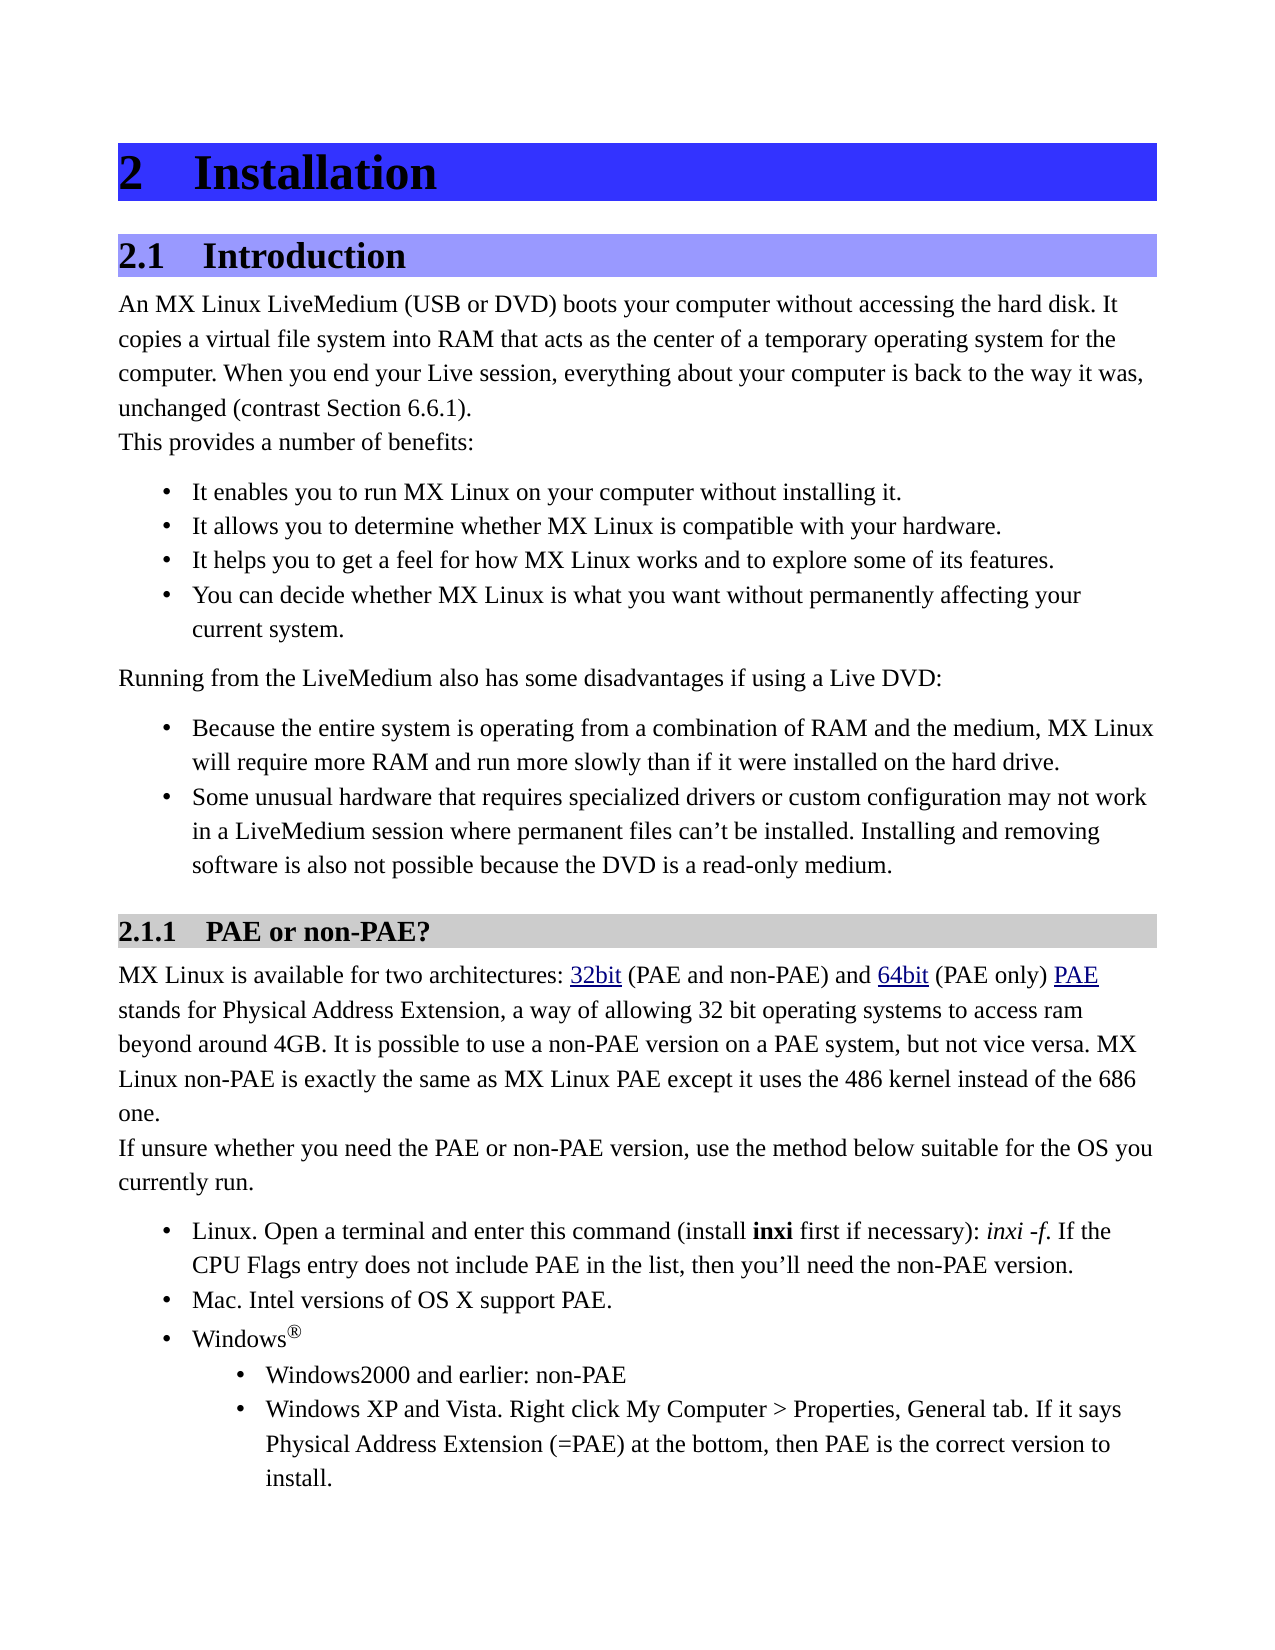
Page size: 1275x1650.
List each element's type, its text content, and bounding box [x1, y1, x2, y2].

list Mac. Intel versions of OS X support PAE. [162, 1285, 1157, 1314]
list Windows2000 and earlier: non-PAE [236, 1360, 1157, 1388]
list It allows you to determine whether MX Linux is compatible with your hardware. [162, 511, 1157, 540]
subtitle 2.1.1 PAE or non-PAE? [438, 914, 1157, 948]
list Because the entire system is operating from a combination of RAM and the medium, MX Linux will require more RAM and run more slowly than if it were installed on the hard drive. [162, 713, 1157, 776]
list Linux. Open a terminal and enter this command (install inxi first if necessary): inxi -f. If the CPU Flags entry does not include PAE in the list, then you’ll need the non-PAE version. [162, 1216, 1157, 1279]
text If unsure whether you need the PAE or non-PAE version, use the method below suitable for the OS you currently run. [118, 1133, 1157, 1196]
list You can decide whether MX Linux is what you want without permanently affecting your current system. [162, 580, 1157, 643]
text An MX Linux LiveMedium (USB or DVD) boots your computer without accessing the hard disk. It copies a virtual file system into RAM that acts as the center of a temporary operating system for the computer. When you end your Live session, everything about your computer is back to the way it was, unchanged (contrast Section 6.6.1). [118, 289, 1157, 422]
list It helps you to get a feel for how MX Linux works and to explore some of its features. [162, 546, 1157, 574]
list Some unusual hardware that requires specialized drivers or custom configuration may not work in a LiveMedium session where permanent files can’t be installed. Installing and removing software is also not possible because the DVD is a read-only medium. [162, 782, 1157, 879]
list It enables you to run MX Linux on your computer without installing it. [162, 477, 1157, 505]
subtitle 2.1 Introduction [415, 234, 1157, 277]
list Windows® [162, 1319, 1157, 1353]
text This provides a number of benefits: [118, 427, 1157, 456]
text Running from the LiveMedium also has some disadvantages if using a Live DVD: [118, 663, 1157, 692]
list Windows XP and Vista. Right click My Computer > Properties, General tab. If it says Physical Address Extension (=PAE) at the bottom, then PAE is the correct version to install. [236, 1394, 1157, 1492]
subtitle 2 Installation [118, 143, 1157, 201]
text MX Linux is available for two architectures: 32bit (PAE and non-PAE) and 64bit (PAE only) PAE stands for Physical Address Extension, a way of allowing 32 bit operating systems to access ram beyond around 4GB. It is possible to use a non-PAE version on a PAE system, but not vice versa. MX Linux non-PAE is exactly the same as MX Linux PAE except it uses the 486 kernel instead of the 686 one. [118, 960, 1157, 1127]
